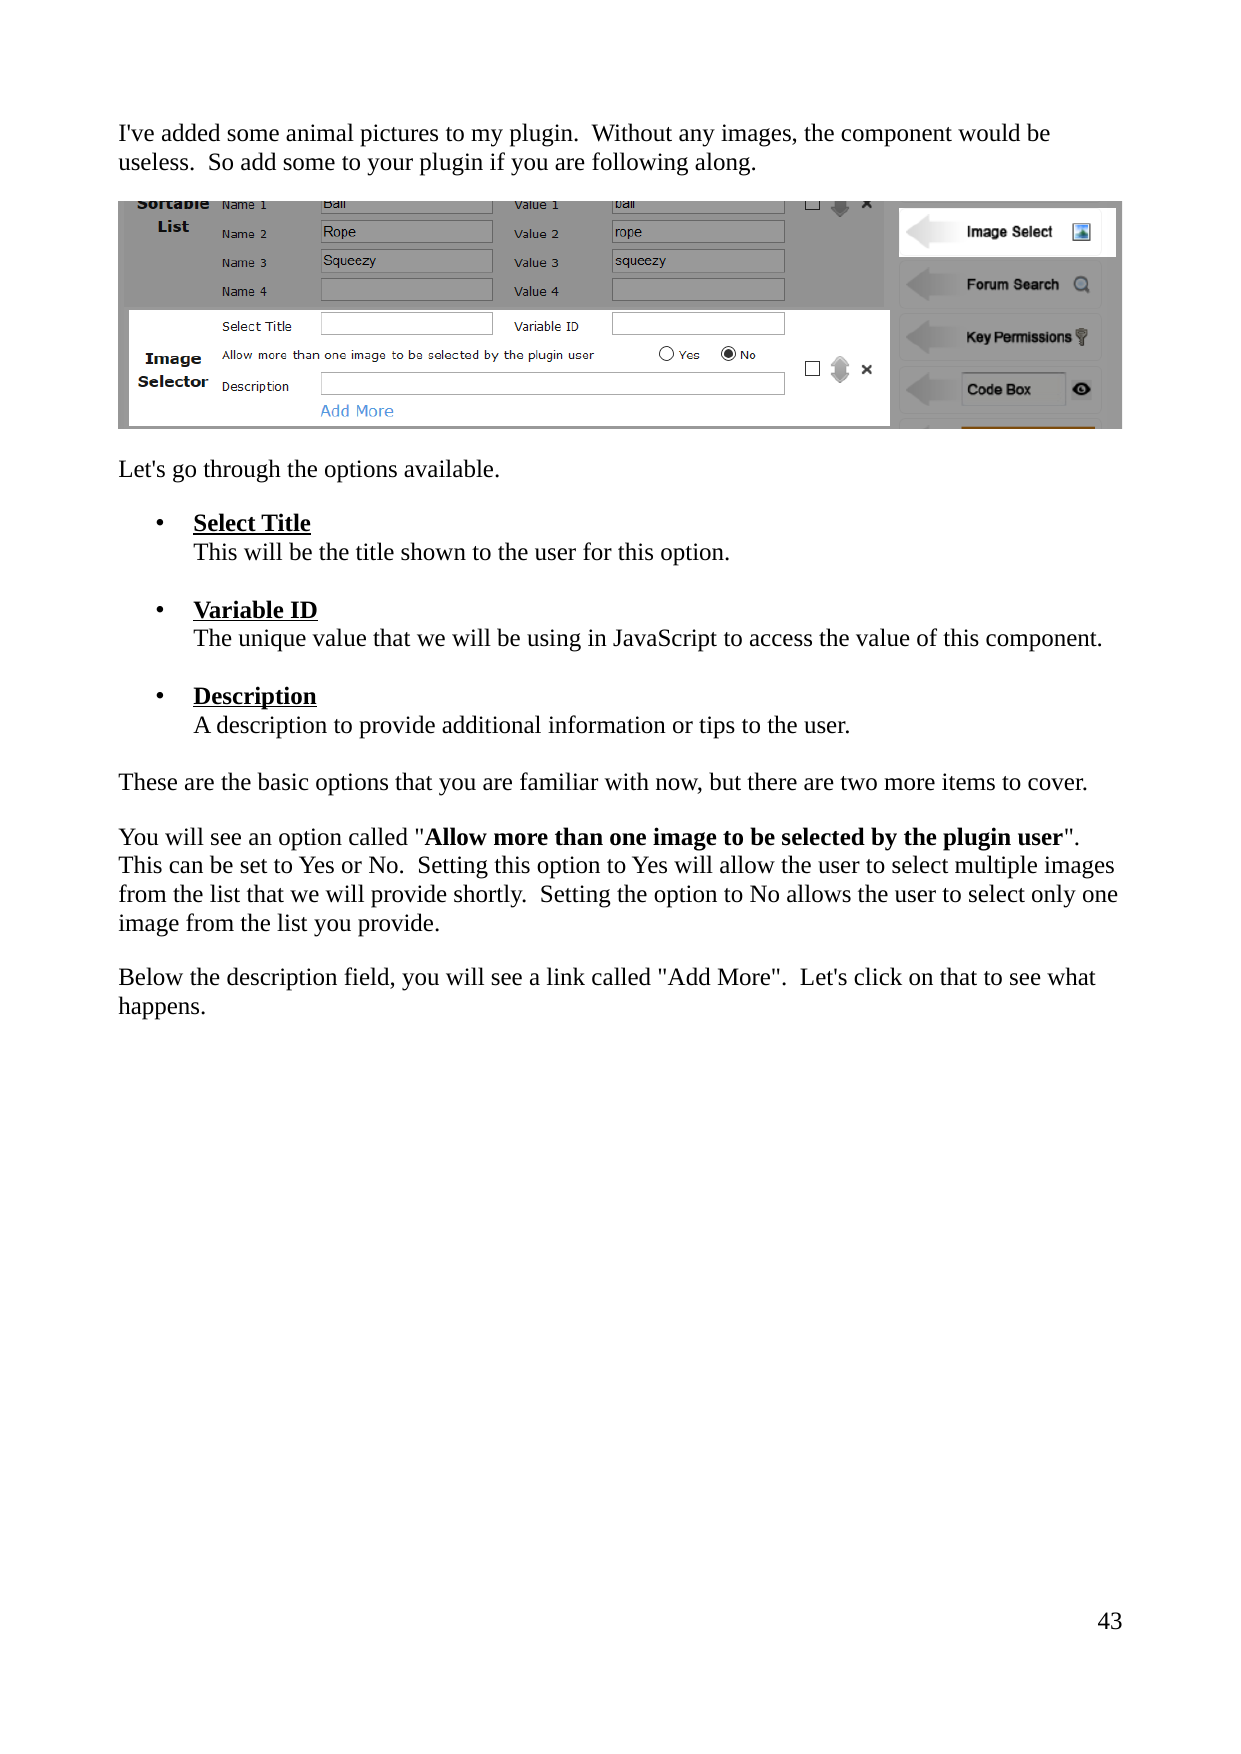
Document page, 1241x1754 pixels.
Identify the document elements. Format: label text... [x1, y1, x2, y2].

text Let's go through the options available. [118, 454, 1122, 483]
text You will see an option called "Allow more than one image to be selected by the plugin user". This can be set to Yes or No. Setting this option to Yes will allow the user to select multiple images from the list that we will provide shortly. Setting the option to No allows the user to select only one image from the list you provide. [118, 822, 1122, 937]
text Below the description field, you will see a link called "Add More". Let's click on that to see what happens. [118, 962, 1122, 1019]
picture [118, 201, 1123, 429]
text I've added some animal pictures to my plugin. Without any images, the component would be useless. So add some to your plugin if you are following along. [118, 118, 1122, 176]
list Variable ID The unique value that we will be using in JavaScript to access the value of this component. [156, 595, 1122, 681]
list Description A description to provide additional information or tips to the user. [156, 681, 1122, 767]
text These are the basic options that you are familiar with now, but there are two more items to cover. [118, 767, 1122, 796]
list Select Title This will be the title shown to the user for this option. [156, 508, 1122, 595]
